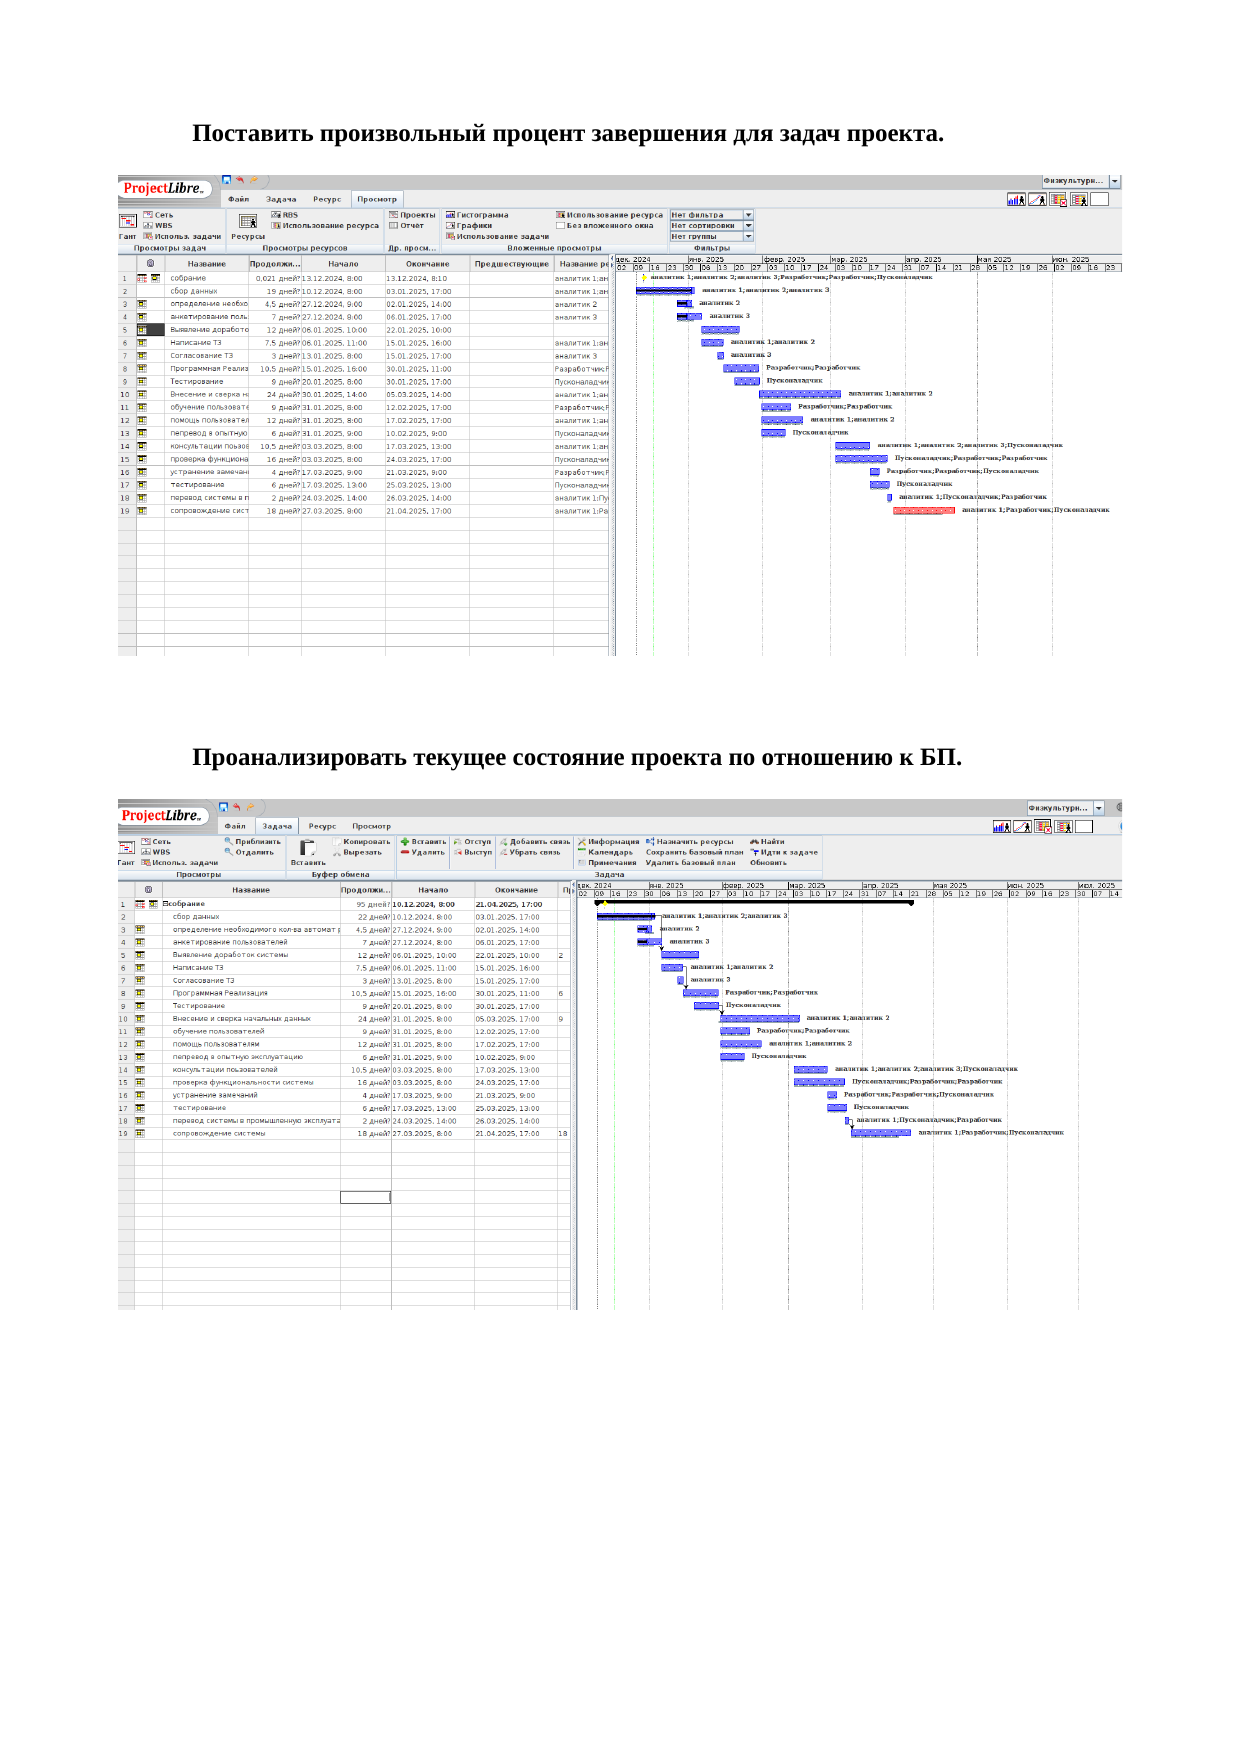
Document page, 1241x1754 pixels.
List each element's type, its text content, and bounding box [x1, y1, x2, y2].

picture [118, 799, 1123, 1310]
text Поставить произвольный процент завершения для задач проекта. [118, 118, 1122, 147]
picture [118, 175, 1123, 656]
text Проанализировать текущее состояние проекта по отношению к БП. [118, 742, 1122, 771]
